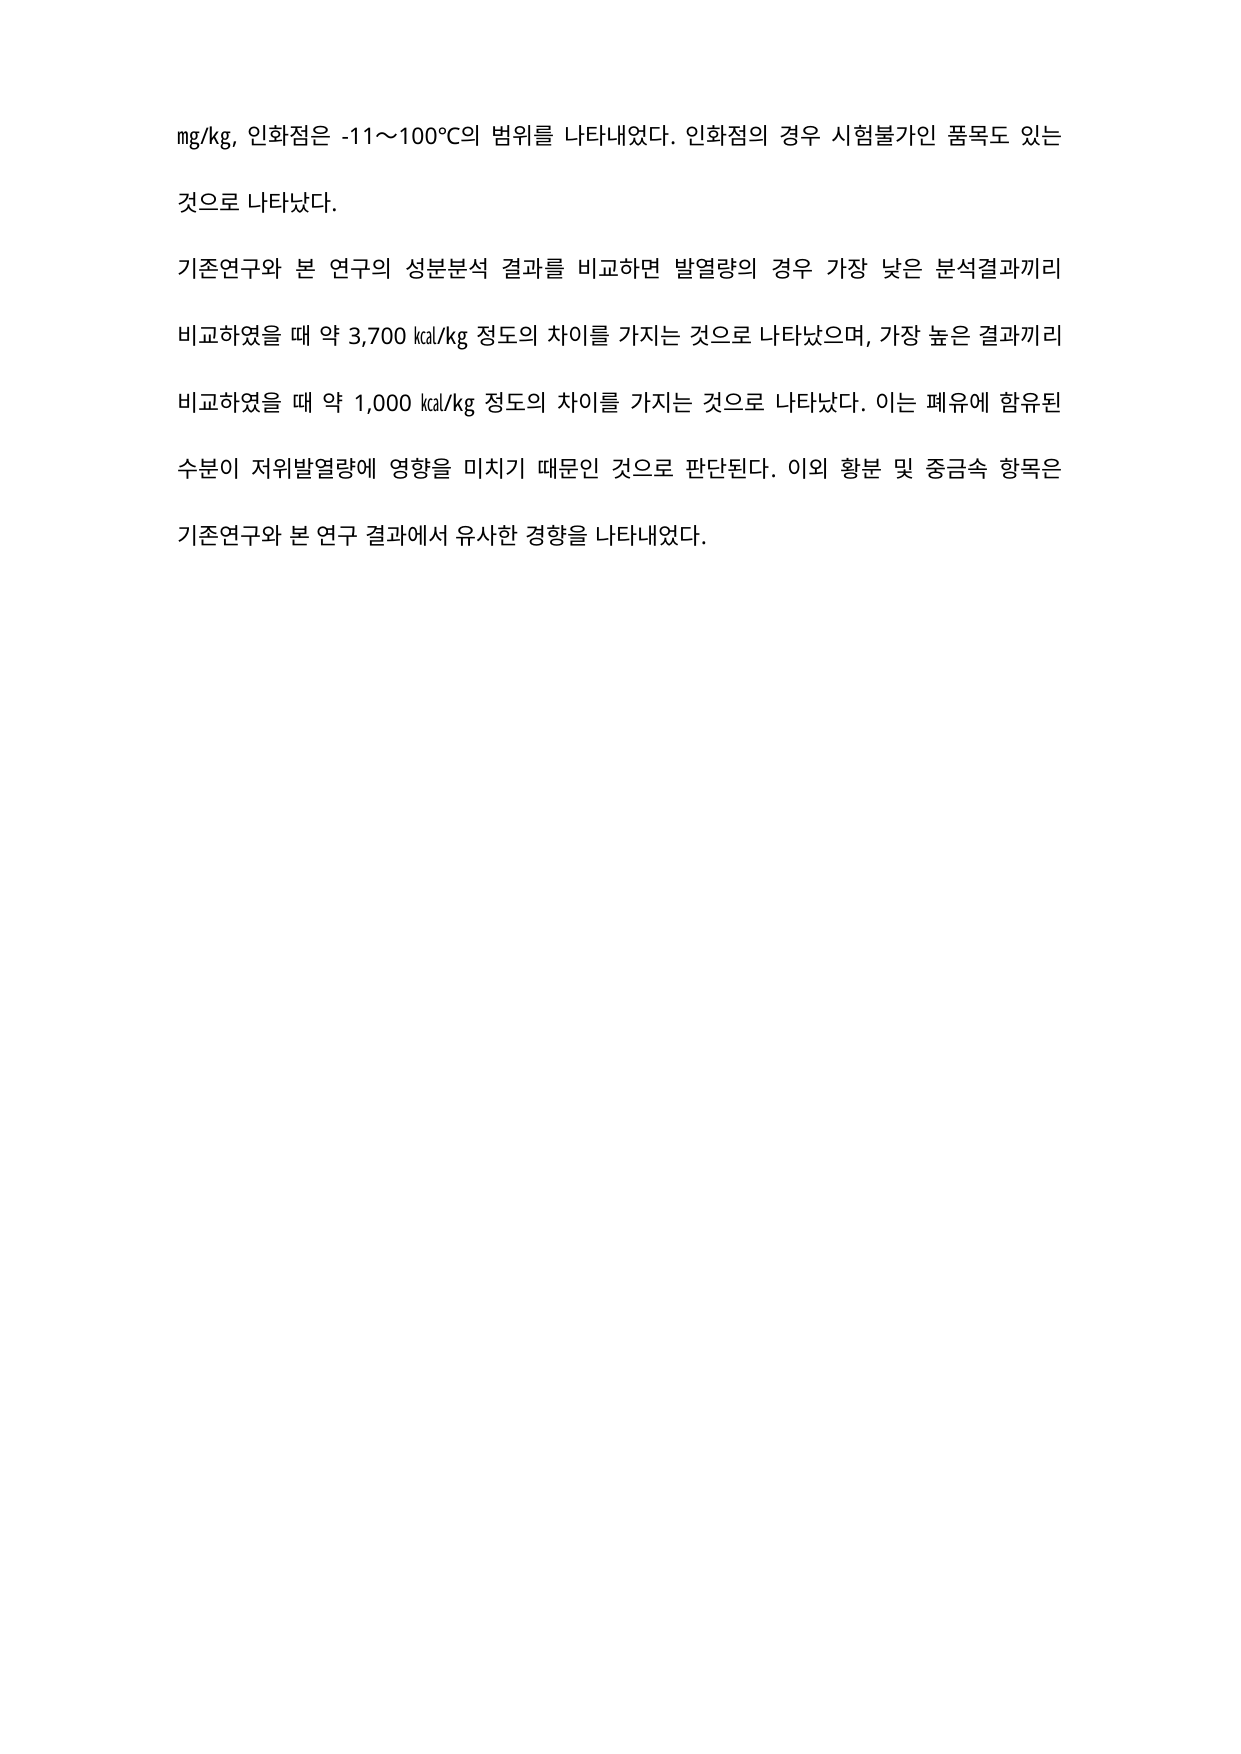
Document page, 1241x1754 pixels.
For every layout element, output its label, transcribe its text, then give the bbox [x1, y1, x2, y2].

text 기존연구와 본 연구의 성분분석 결과를 비교하면 발열량의 경우 가장 낮은 분석결과끼리 비교하였을 때 약 3,700 ㎉/㎏ 정도의 차이를 가지는 것으로 나타났으며, 가장 높은 결과끼리 비교하였을 때 약 1,000 ㎉/㎏ 정도의 차이를 가지는 것으로 나타났다. 이는 폐유에 함유된 수분이 저위발열량에 영향을 미치기 때문인 것으로 판단된다. 이외 황분 및 중금속 항목은 기존연구와 본 연구 결과에서 유사한 경향을 나타내었다. [177, 251, 1063, 551]
text ㎎/㎏, 인화점은 -11～100℃의 범위를 나타내었다. 인화점의 경우 시험불가인 품목도 있는 것으로 나타났다. [177, 118, 1063, 218]
